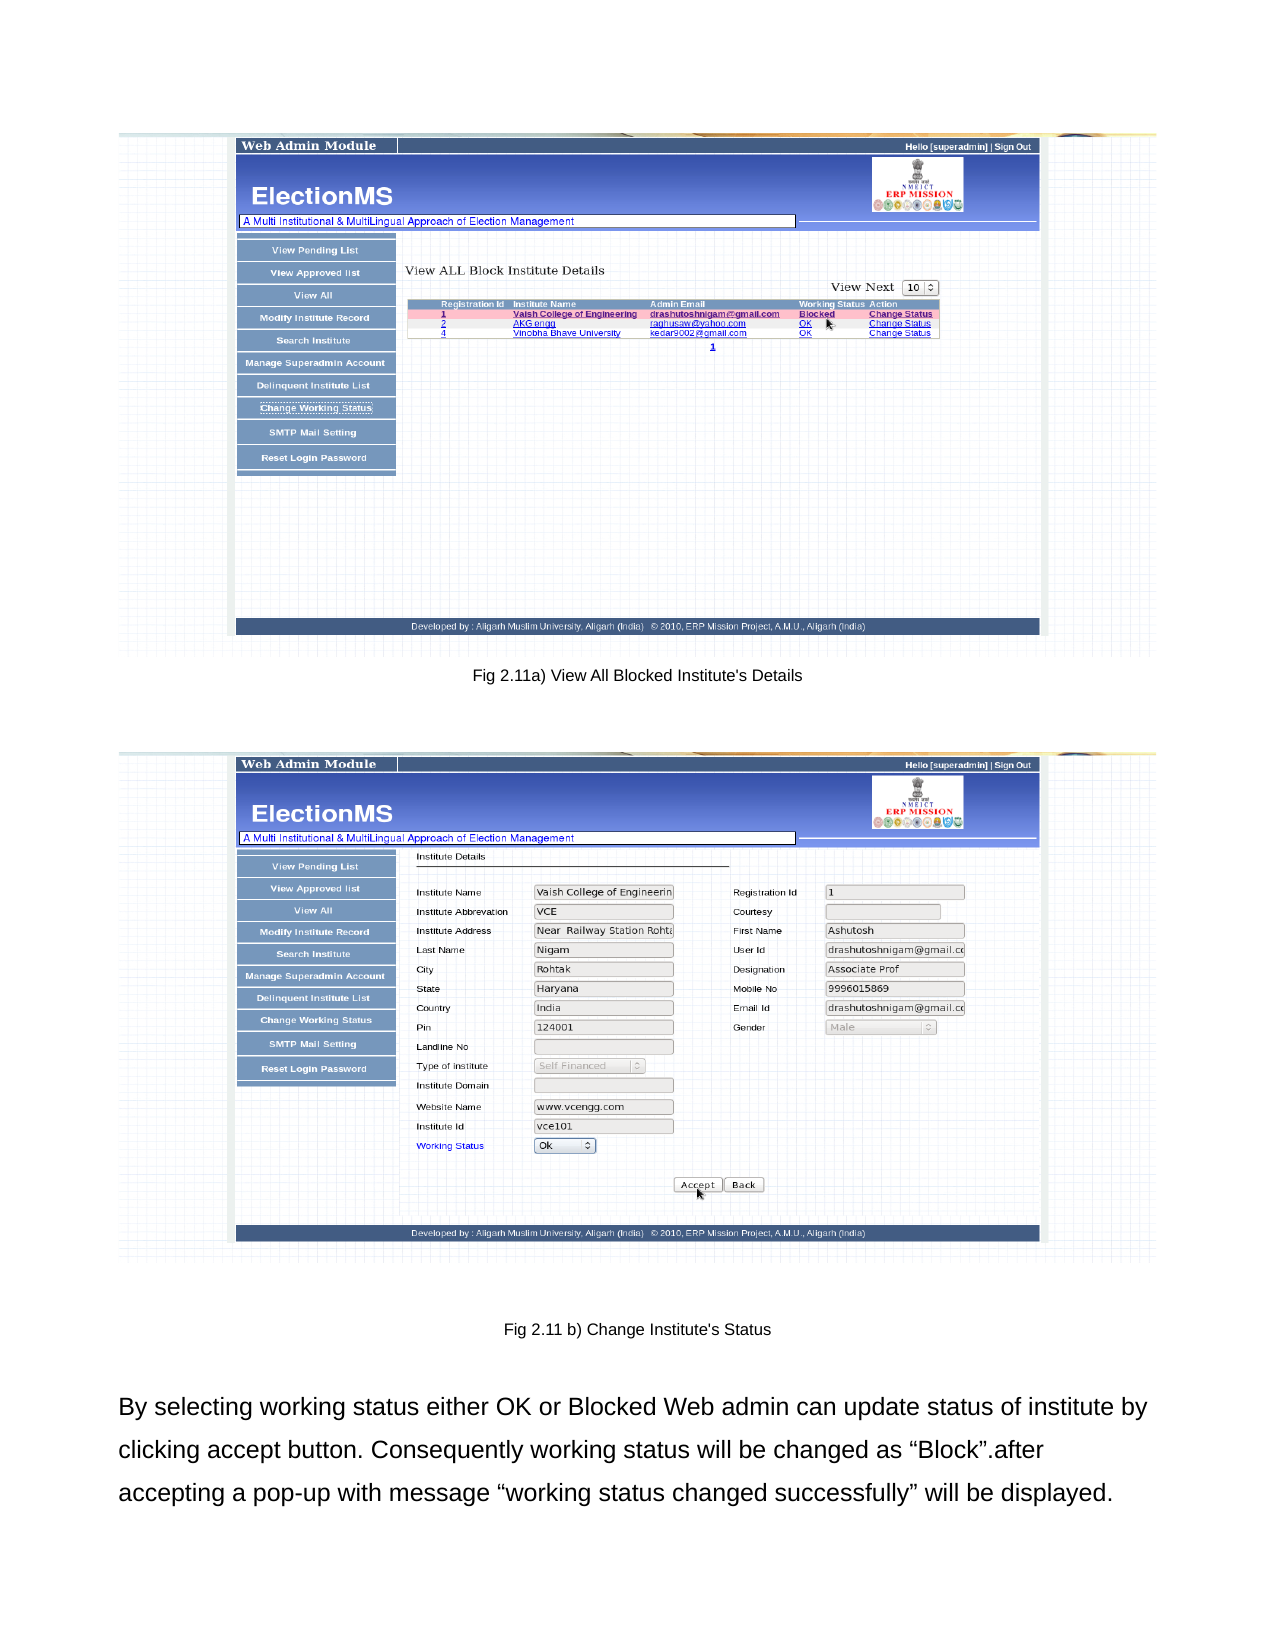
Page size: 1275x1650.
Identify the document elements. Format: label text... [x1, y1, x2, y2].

text Fig 2.11 b) Change Institute's Status [118, 1320, 1157, 1339]
text By selecting working status either OK or Blocked Web admin can update status of institute by clicking accept button. Consequently working status will be changed as “Block”.after accepting a pop-up with message “working status changed successfully” will be displayed. [118, 1392, 1157, 1507]
text [118, 118, 1157, 133]
picture [118, 752, 1157, 1263]
text Fig 2.11a) View All Blocked Institute's Details [118, 657, 1157, 685]
picture [118, 133, 1157, 657]
